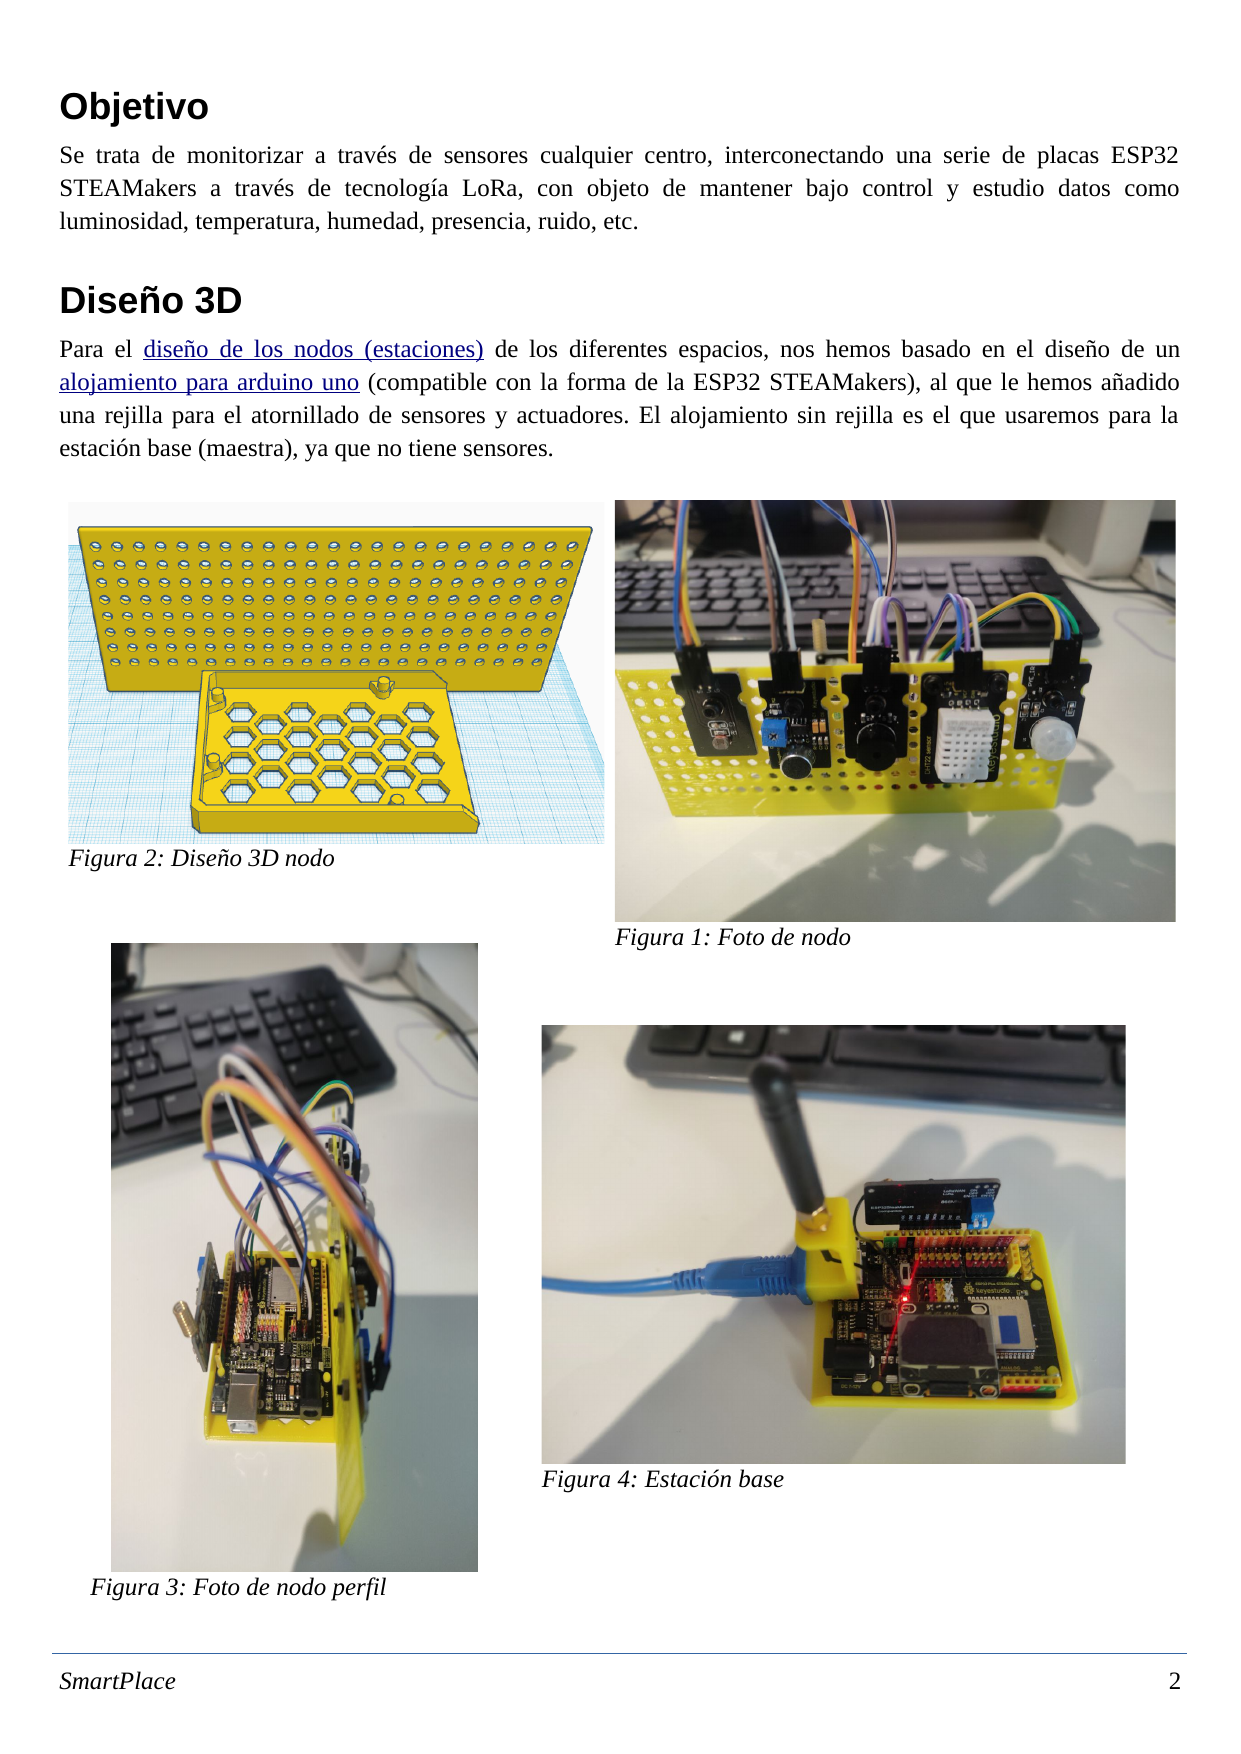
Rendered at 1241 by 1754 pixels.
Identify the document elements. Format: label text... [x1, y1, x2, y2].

subtitle Diseño 3D [59, 278, 1181, 321]
subtitle Objetivo [59, 84, 1181, 127]
picture [111, 943, 478, 1572]
text Figura 4: Estación base [542, 1464, 1126, 1492]
picture [541, 1025, 1126, 1464]
text Figura 2: Diseño 3D nodo [68, 844, 604, 872]
text Figura 1: Foto de nodo [615, 922, 1176, 951]
text Para el diseño de los nodos (estaciones) de los diferentes espacios, nos hemos basado en el diseño de un alojamiento para arduino uno (compatible con la forma de la ESP32 STEAMakers), al que le hemos añadido una rejilla para el atornillado de sensores y actuadores. El alojamiento sin rejilla es el que usaremos para la estación base (maestra), ya que no tiene sensores. [59, 334, 1181, 462]
picture [614, 500, 1176, 922]
picture [68, 502, 605, 844]
text Figura 3: Foto de nodo perfil [90, 944, 457, 1600]
text Se trata de monitorizar a través de sensores cualquier centro, interconectando una serie de placas ESP32 STEAMakers a través de tecnología LoRa, con objeto de mantener bajo control y estudio datos como luminosidad, temperatura, humedad, presencia, ruido, etc. [59, 140, 1181, 234]
